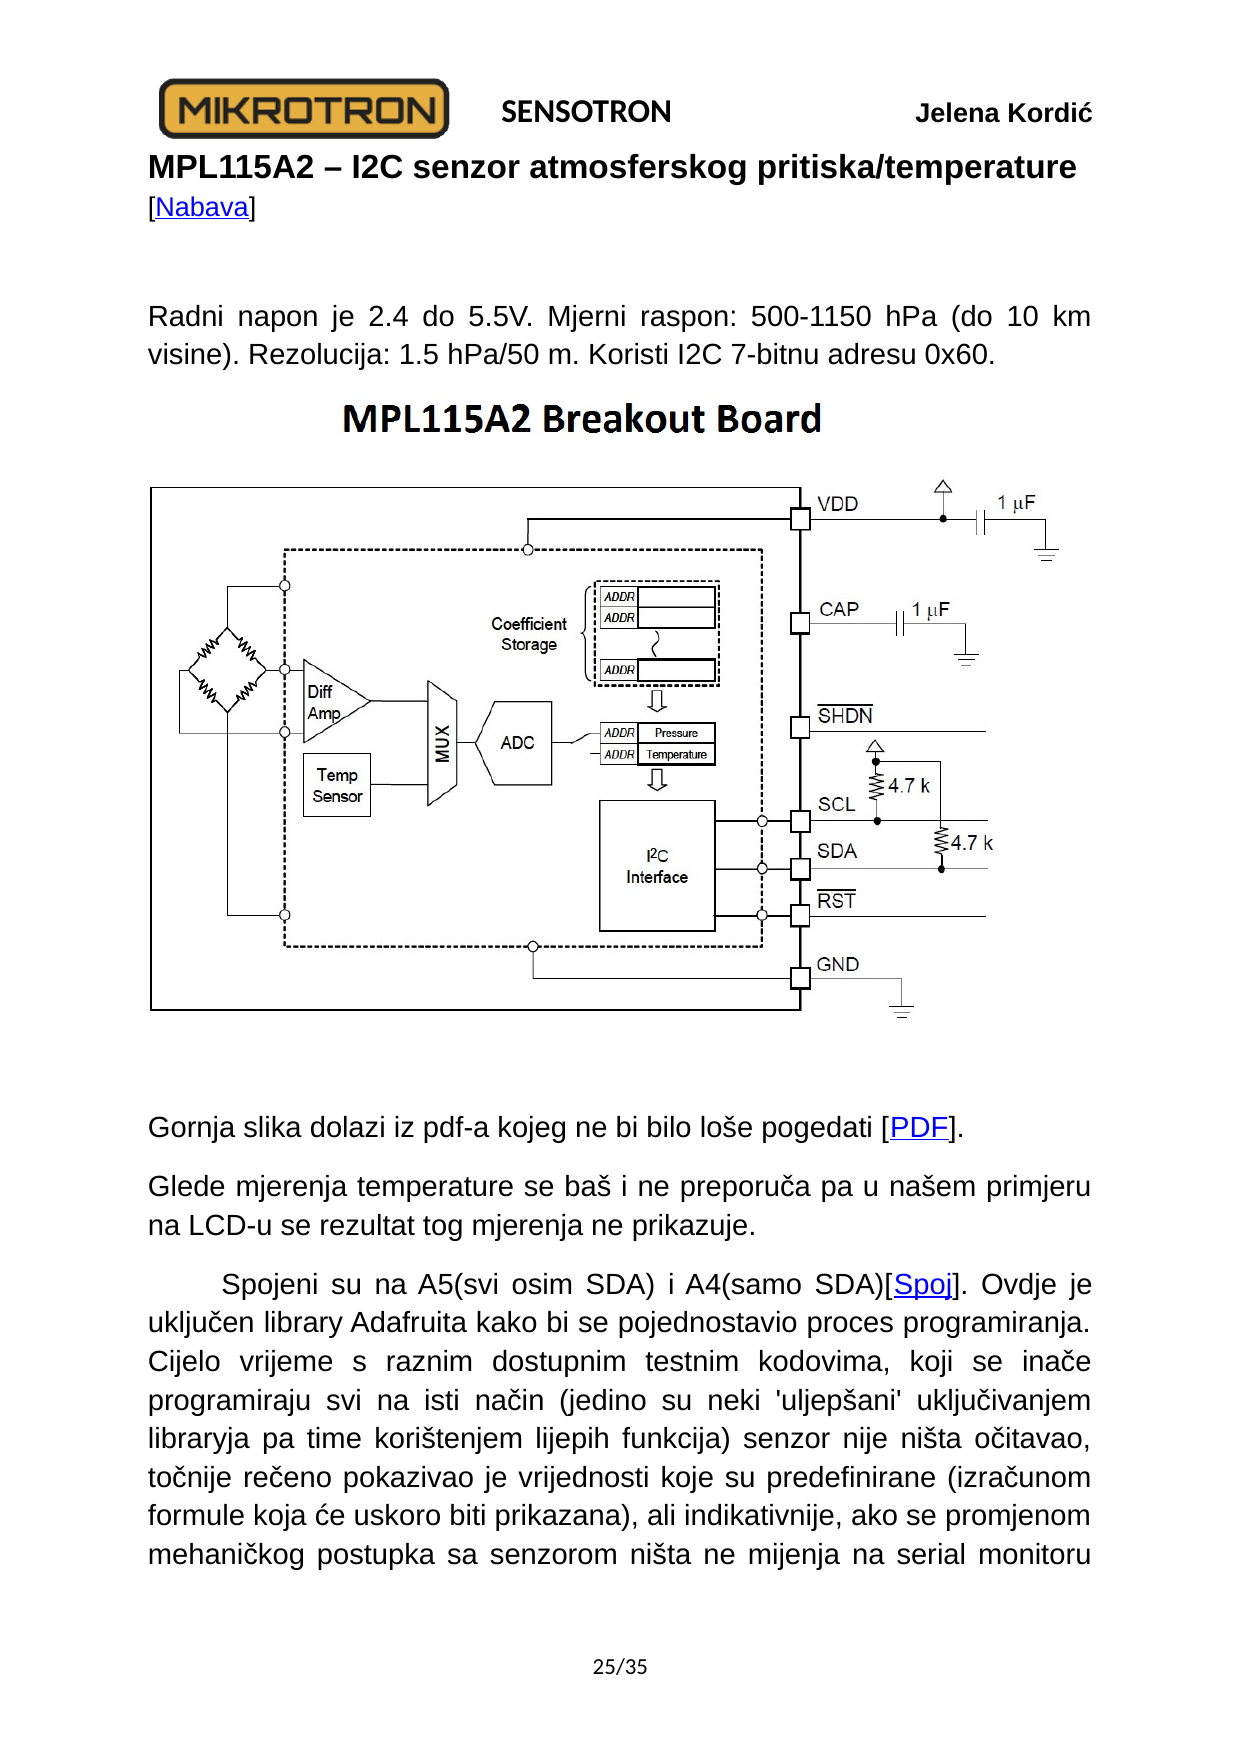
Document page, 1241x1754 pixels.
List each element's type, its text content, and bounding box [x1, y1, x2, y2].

text Radni napon je 2.4 do 5.5V. Mjerni raspon: 500-1150 hPa (do 10 km visine). Rezolucija: 1.5 hPa/50 m. Koristi I2C 7-bitnu adresu 0x60. [148, 298, 1093, 371]
text Glede mjerenja temperature se baš i ne preporuča pa u našem primjeru na LCD-u se rezultat tog mjerenja ne prikazuje. [148, 1169, 1093, 1241]
picture [123, 378, 1068, 1046]
text Spojeni su na A5(svi osim SDA) i A4(samo SDA)[Spoj]. Ovdje je uključen library Adafruita kako bi se pojednostavio proces programiranja. Cijelo vrijeme s raznim dostupnim testnim kodovima, koji se inače programiraju svi na isti način (jedino su neki 'uljepšani' uključivanjem libraryja pa time korištenjem lijepih funkcija) senzor nije ništa očitavao, točnije rečeno pokazivao je vrijednosti koje su predefinirane (izračunom formule koja će uskoro biti prikazana), ali indikativnije, ako se promjenom mehaničkog postupka sa senzorom ništa ne mijenja na serial monitoru [148, 1267, 1093, 1570]
text Gornja slika dolazi iz pdf-a kojeg ne bi bilo loše pogedati [PDF]. [148, 1109, 1093, 1143]
subtitle MPL115A2 – I2C senzor atmosferskog pritiska/temperature [Nabava] [148, 148, 1093, 222]
